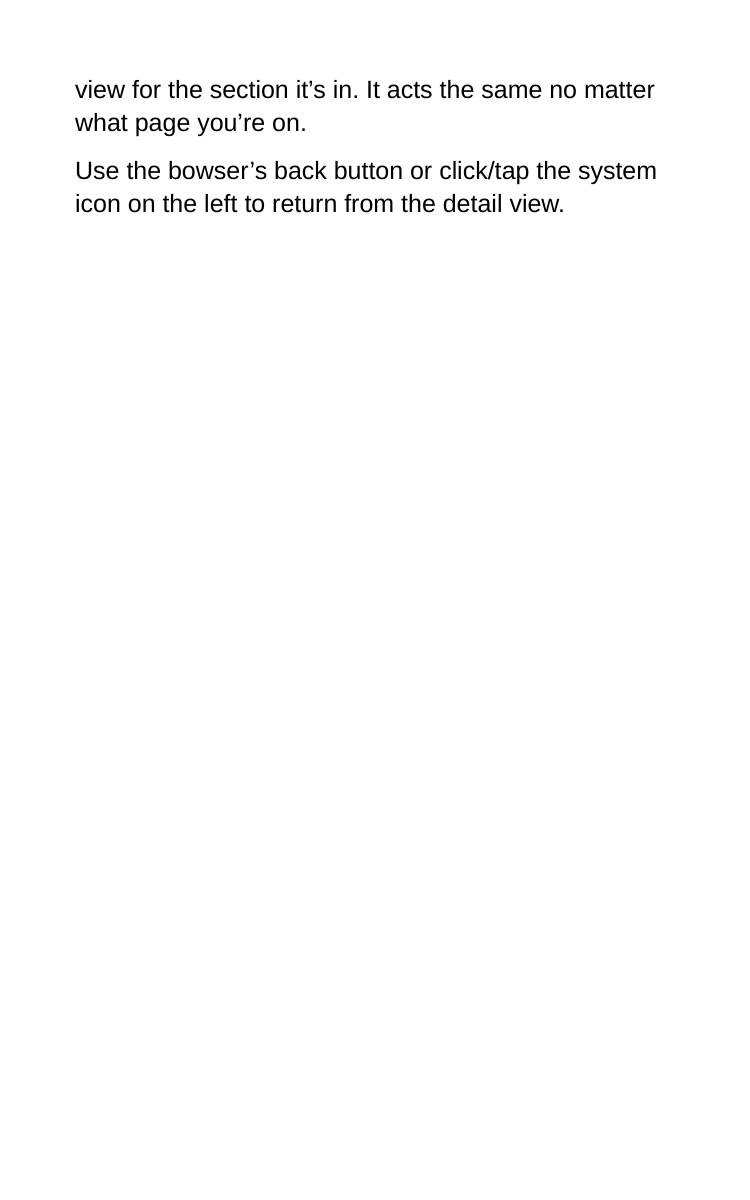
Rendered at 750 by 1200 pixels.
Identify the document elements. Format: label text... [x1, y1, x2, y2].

text Use the bowser’s back button or click/tap the system icon on the left to return from the detail view. [75, 156, 675, 217]
text view for the section it’s in. It acts the same no matter what page you’re on. [75, 75, 675, 137]
